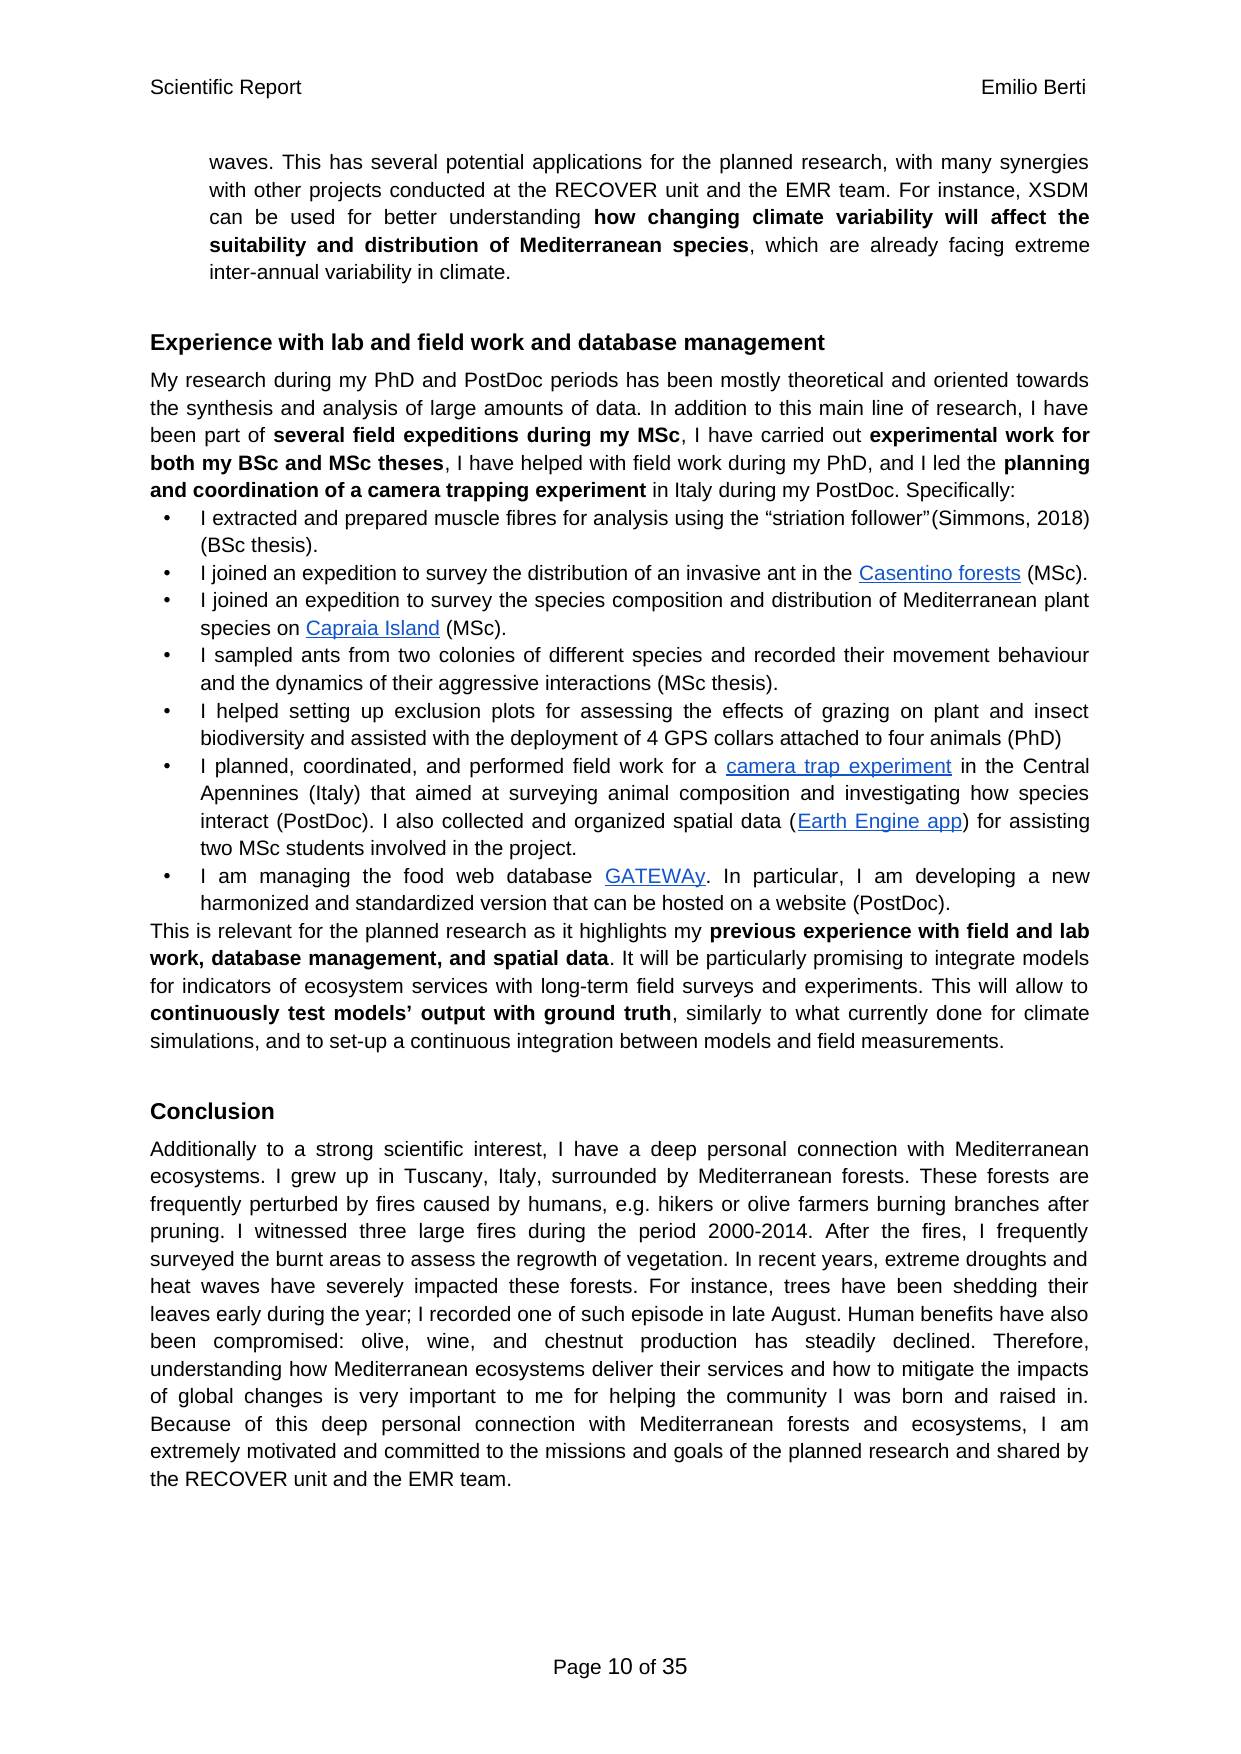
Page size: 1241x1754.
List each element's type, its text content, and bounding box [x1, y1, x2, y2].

list I sampled ants from two colonies of different species and recorded their movement behaviour and the dynamics of their aggressive interactions (MSc thesis). [163, 643, 1090, 695]
list I helped setting up exclusion plots for assessing the effects of grazing on plant and insect biodiversity and assisted with the deployment of 4 GPS collars attached to four animals (PhD) [163, 698, 1090, 750]
list I joined an expedition to survey the species composition and distribution of Mediterranean plant species on Capraia Island (MSc). [163, 588, 1090, 640]
text My research during my PhD and PostDoc periods has been mostly theoretical and oriented towards the synthesis and analysis of large amounts of data. In addition to this main line of research, I have been part of several field expeditions during my MSc, I have carried out experimental work for both my BSc and MSc theses, I have helped with field work during my PhD, and I led the planning and coordination of a camera trapping experiment in Italy during my PostDoc. Specifically: [150, 368, 1090, 502]
list I planned, coordinated, and performed field work for a camera trap experiment in the Central Apennines (Italy) that aimed at surveying animal composition and investigating how species interact (PostDoc). I also collected and organized spatial data (Earth Engine app) for assisting two MSc students involved in the project. [163, 753, 1090, 860]
text Additionally to a strong scientific interest, I have a deep personal connection with Mediterranean ecosystems. I grew up in Tuscany, Italy, surrounded by Mediterranean forests. These forests are frequently perturbed by fires caused by humans, e.g. hikers or olive farmers burning branches after pruning. I witnessed three large fires during the period 2000-2014. After the fires, I frequently surveyed the burnt areas to assess the regrowth of vegetation. In recent years, extreme droughts and heat waves have severely impacted these forests. For instance, trees have been shedding their leaves early during the year; I recorded one of such episode in late August. Human benefits have also been compromised: olive, wine, and chestnut production has steadily declined. Therefore, understanding how Mediterranean ecosystems deliver their services and how to mitigate the impacts of global changes is very important to me for helping the community I was born and raised in. Because of this deep personal connection with Mediterranean forests and ecosystems, I am extremely motivated and committed to the missions and goals of the planned research and shared by the RECOVER unit and the EMR team. [150, 1137, 1090, 1491]
subtitle Experience with lab and field work and database management [150, 329, 1090, 356]
list I am managing the food web database GATEWAy. In particular, I am developing a new harmonized and standardized version that can be hosted on a website (PostDoc). [163, 864, 1090, 915]
text This is relevant for the planned research as it highlights my previous experience with field and lab work, database management, and spatial data. It will be particularly promising to integrate models for indicators of ecosystem services with long-term field surveys and experiments. This will allow to continuously test models’ output with ground truth, similarly to what currently done for climate simulations, and to set-up a continuous integration between models and field measurements. [150, 919, 1090, 1053]
list waves. This has several potential applications for the planned research, with many synergies with other projects conducted at the RECOVER unit and the EMR team. For instance, XSDM can be used for better understanding how changing climate variability will affect the suitability and distribution of Mediterranean species, which are already facing extreme inter-annual variability in climate. [179, 150, 1090, 284]
subtitle Conclusion [150, 1098, 1090, 1124]
list I extracted and prepared muscle fibres for analysis using the “striation follower”(Simmons, 2018) (BSc thesis). [163, 506, 1090, 557]
list I joined an expedition to survey the distribution of an invasive ant in the Casentino forests (MSc). [163, 561, 1090, 585]
